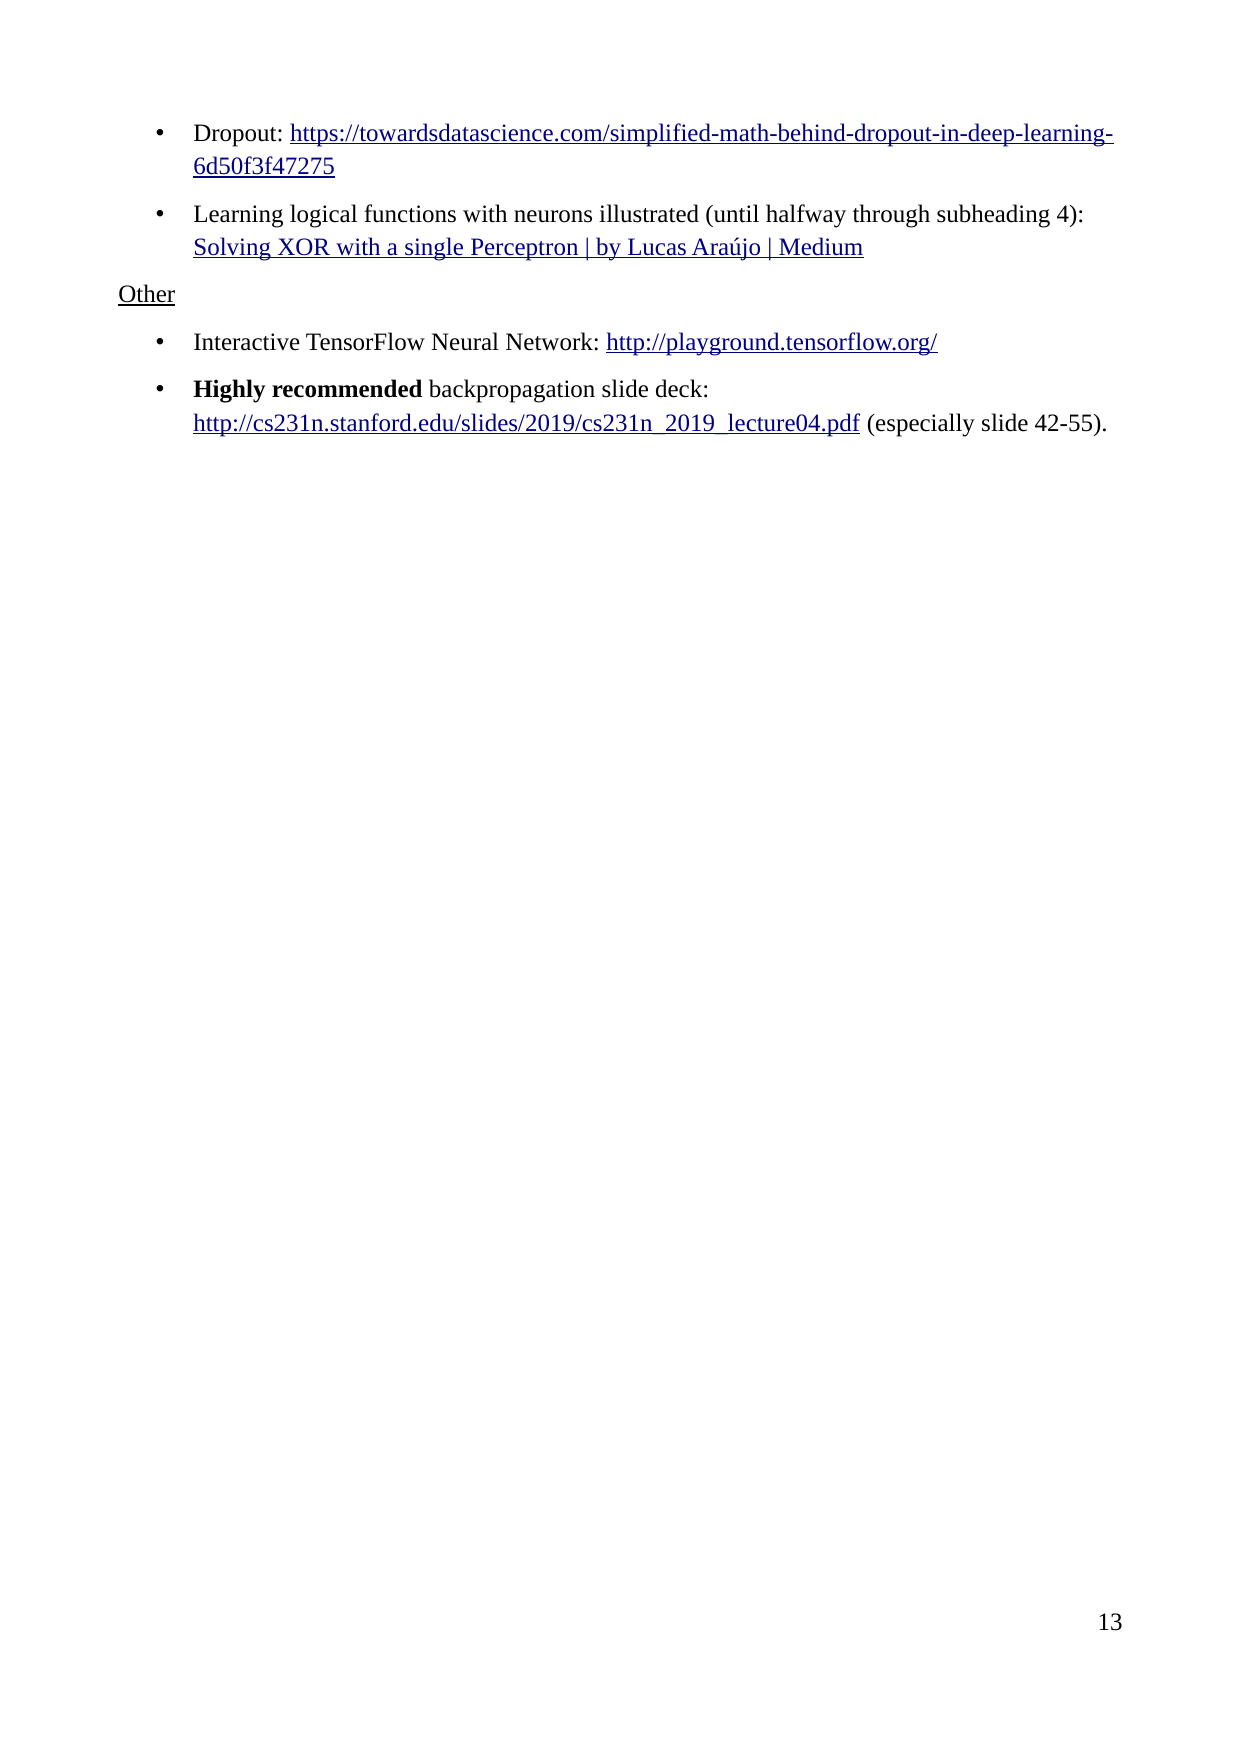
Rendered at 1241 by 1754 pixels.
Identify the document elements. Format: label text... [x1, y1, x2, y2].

list Interactive TensorFlow Neural Network: http://playground.tensorflow.org/ [156, 327, 1122, 356]
list Dropout: https://towardsdatascience.com/simplified-math-behind-dropout-in-deep-learning-6d50f3f47275 [156, 118, 1122, 180]
list Learning logical functions with neurons illustrated (until halfway through subheading 4): Solving XOR with a single Perceptron | by Lucas Araújo | Medium [156, 199, 1122, 261]
text Other [118, 279, 1122, 308]
list Highly recommended backpropagation slide deck: http://cs231n.stanford.edu/slides/2019/cs231n_2019_lecture04.pdf (especially slide 42-55). [156, 374, 1122, 436]
